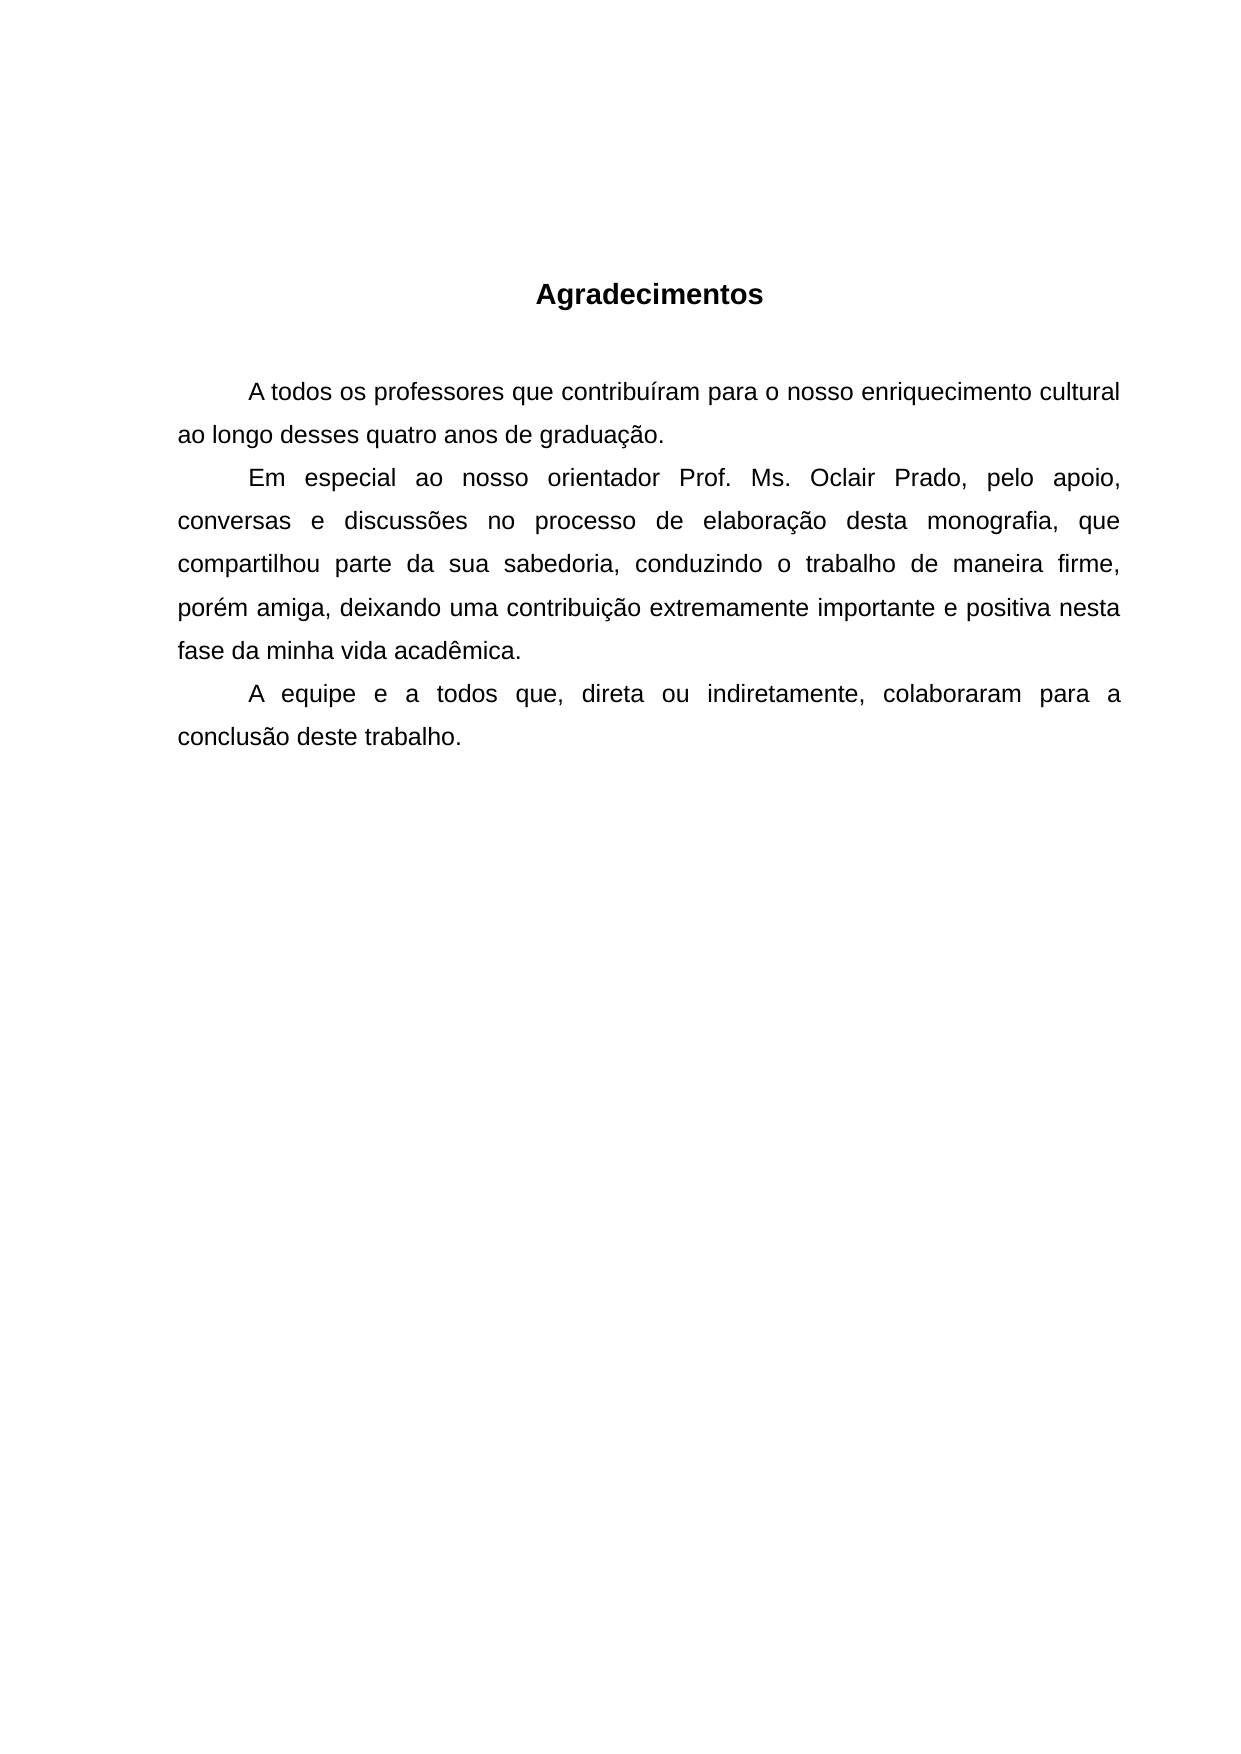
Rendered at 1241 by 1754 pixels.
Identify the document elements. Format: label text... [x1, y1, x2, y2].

text Agradecimentos [177, 277, 1122, 311]
text A equipe e a todos que, direta ou indiretamente, colaboraram para a conclusão deste trabalho. [177, 679, 1122, 751]
text A todos os professores que contribuíram para o nosso enriquecimento cultural ao longo desses quatro anos de graduação. [177, 377, 1122, 449]
text Em especial ao nosso orientador Prof. Ms. Oclair Prado, pelo apoio, conversas e discussões no processo de elaboração desta monografia, que compartilhou parte da sua sabedoria, conduzindo o trabalho de maneira firme, porém amiga, deixando uma contribuição extremamente importante e positiva nesta fase da minha vida acadêmica. [177, 463, 1122, 664]
